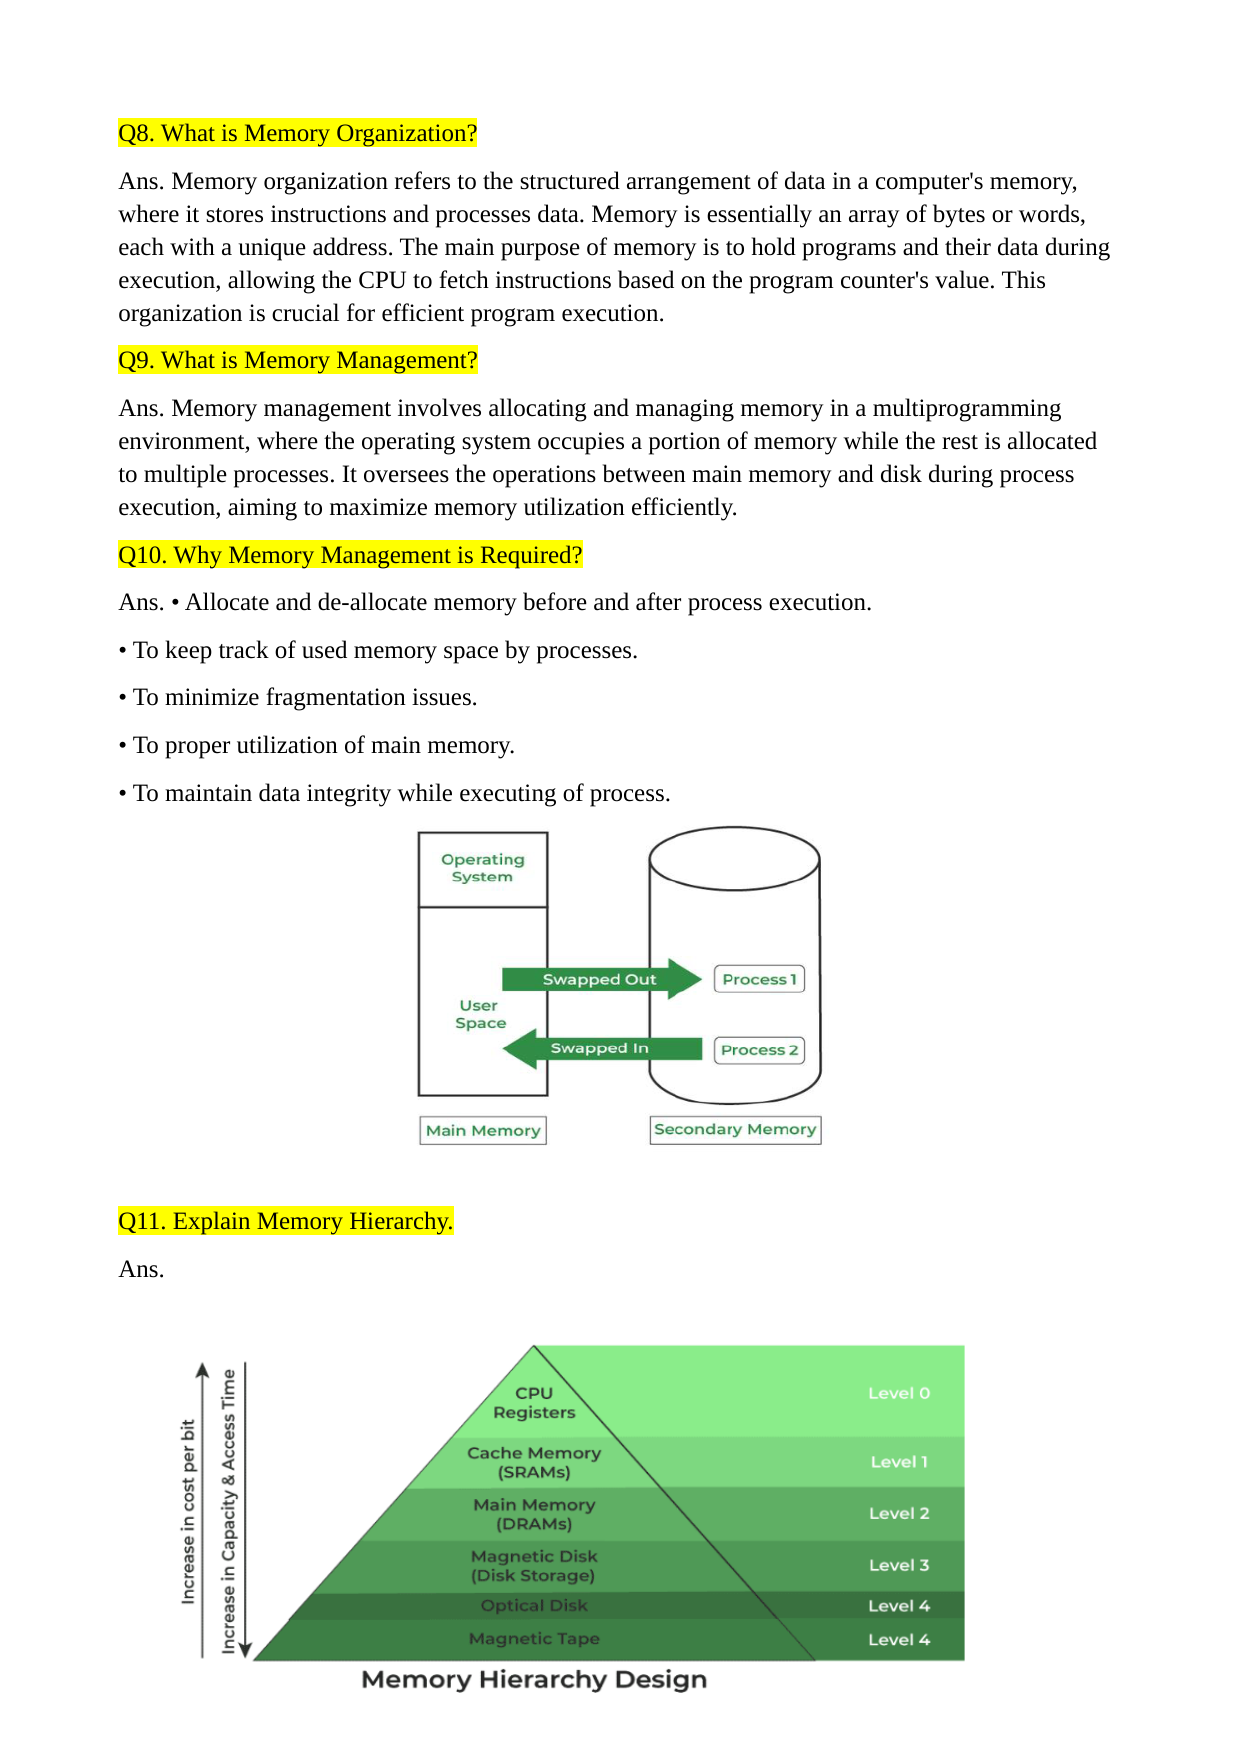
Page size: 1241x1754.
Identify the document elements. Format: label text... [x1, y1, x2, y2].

text • To keep track of used memory space by processes. [118, 635, 1122, 664]
text • To proper utilization of main memory. [118, 730, 1122, 759]
text • To maintain data integrity while executing of process. [118, 778, 1122, 806]
text • To minimize fragmentation issues. [118, 682, 1122, 711]
text Ans. Memory organization refers to the structured arrangement of data in a computer's memory, where it stores instructions and processes data. Memory is essentially an array of bytes or words, each with a unique address. The main purpose of memory is to hold programs and their data during execution, allowing the CPU to fetch instructions based on the program counter's value. This organization is crucial for efficient program execution. [118, 166, 1122, 327]
picture [129, 1298, 975, 1695]
text Q8. What is Memory Organization? [118, 118, 1122, 147]
text Ans. • Allocate and de-allocate memory before and after process execution. [118, 587, 1122, 616]
text Q11. Explain Memory Hierarchy. [118, 1206, 1122, 1235]
text Ans. Memory management involves allocating and managing memory in a multiprogramming environment, where the operating system occupies a portion of memory while the rest is allocated to multiple processes. It oversees the operations between main memory and disk during process execution, aiming to maximize memory utilization efficiently. [118, 393, 1122, 521]
text Q9. What is Memory Management? [118, 345, 1122, 374]
text Ans. [118, 1254, 1122, 1282]
text Q10. Why Memory Management is Required? [118, 540, 1122, 568]
picture [396, 825, 844, 1158]
